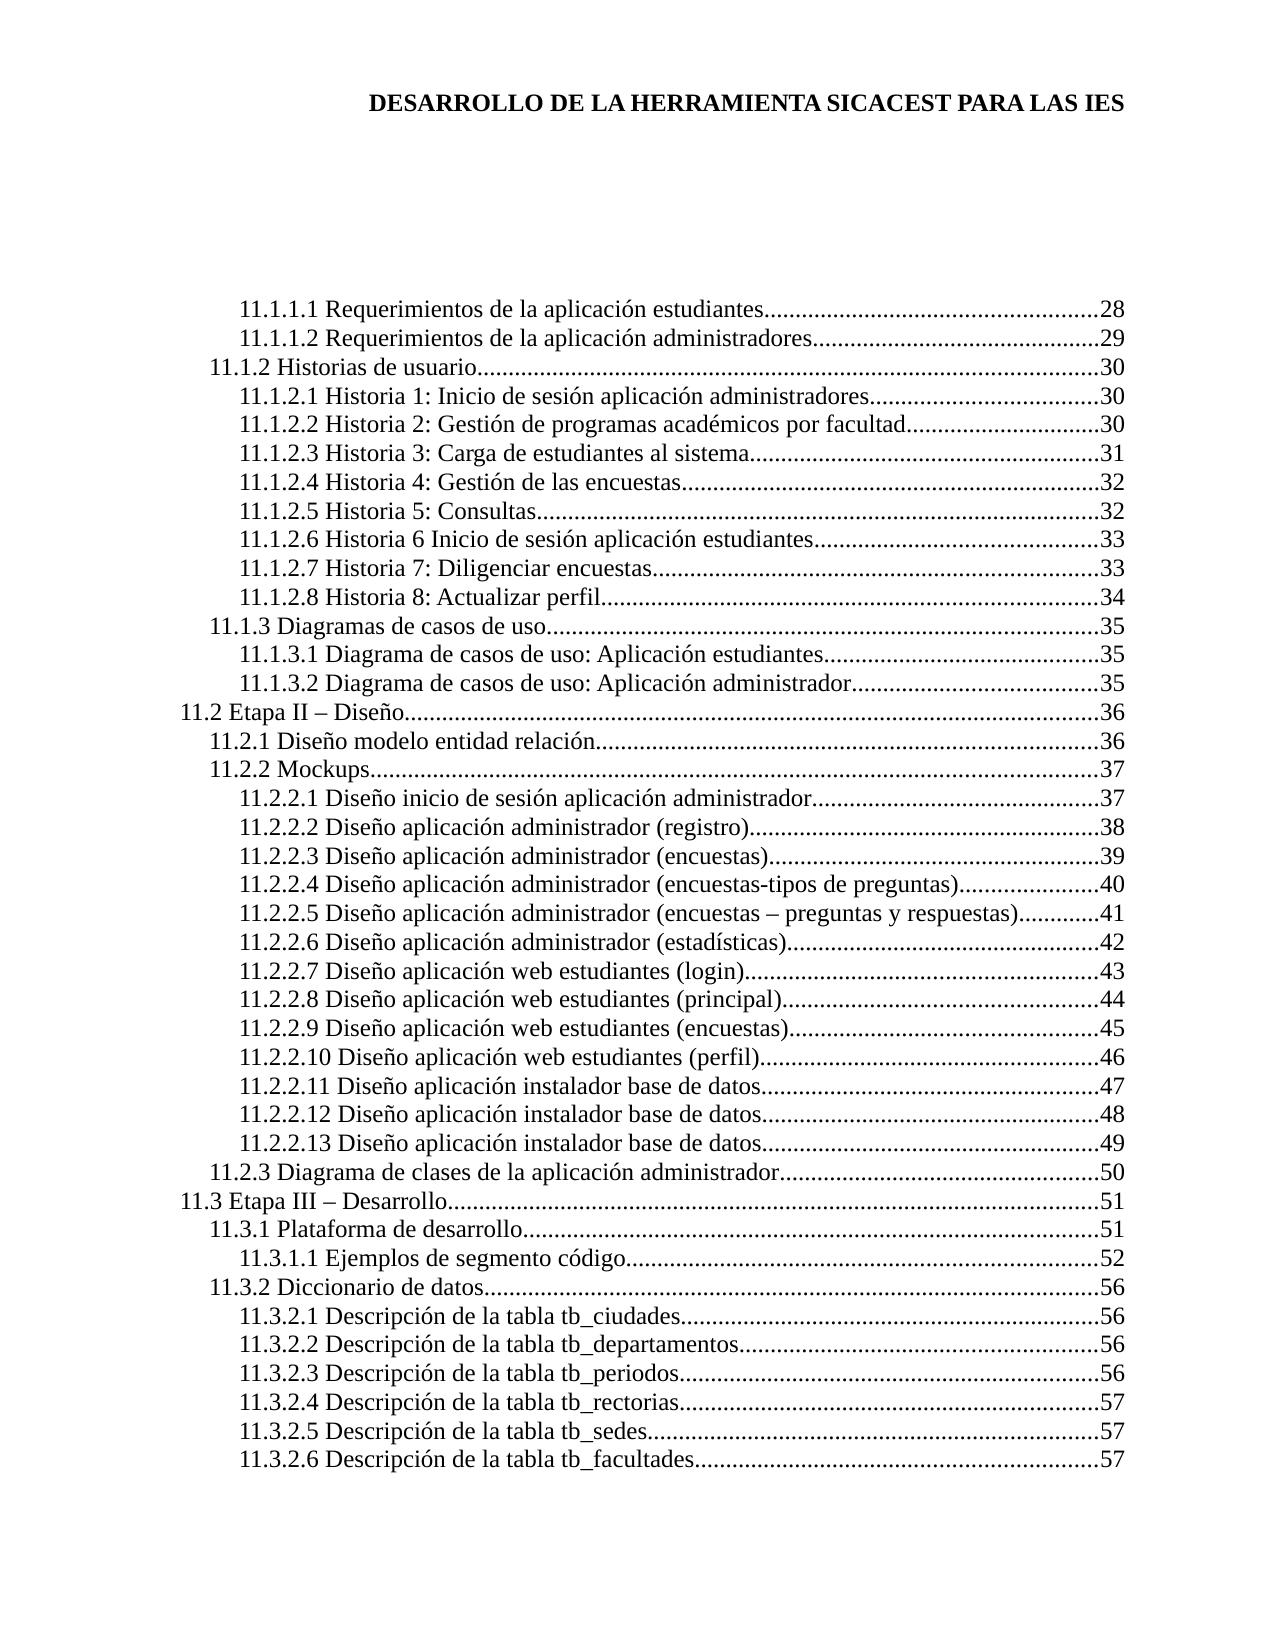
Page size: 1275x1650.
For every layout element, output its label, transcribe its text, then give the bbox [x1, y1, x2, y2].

text 11.3.1.1 Ejemplos de segmento código 52 [238, 1243, 1125, 1272]
text 11.1.2 Historias de usuario 30 [209, 352, 1125, 381]
text 11.1.2.6 Historia 6 Inicio de sesión aplicación estudiantes 33 [238, 524, 1125, 553]
text 11.2.2.3 Diseño aplicación administrador (encuestas) 39 [238, 841, 1125, 869]
text 11.2.2.13 Diseño aplicación instalador base de datos 49 [238, 1128, 1125, 1157]
text 11.2.2.4 Diseño aplicación administrador (encuestas-tipos de preguntas) 40 [238, 869, 1125, 898]
text 11.3.2.1 Descripción de la tabla tb_ciudades 56 [238, 1301, 1125, 1329]
text 11.1.2.2 Historia 2: Gestión de programas académicos por facultad 30 [238, 409, 1125, 438]
text 11.3 Etapa III – Desarrollo 51 [179, 1186, 1125, 1214]
text 11.1.2.4 Historia 4: Gestión de las encuestas 32 [238, 467, 1125, 496]
text 11.1.3 Diagramas de casos de uso. 35 [209, 611, 1125, 639]
text 11.1.3.2 Diagrama de casos de uso: Aplicación administrador 35 [238, 668, 1125, 697]
text 11.2.2.1 Diseño inicio de sesión aplicación administrador 37 [238, 783, 1125, 812]
text 11.1.2.8 Historia 8: Actualizar perfil 34 [238, 582, 1125, 611]
text 11.2.2.9 Diseño aplicación web estudiantes (encuestas) 45 [238, 1013, 1125, 1042]
text 11.3.2.2 Descripción de la tabla tb_departamentos 56 [238, 1329, 1125, 1358]
text 11.3.2.3 Descripción de la tabla tb_periodos 56 [238, 1358, 1125, 1387]
text 11.3.2.4 Descripción de la tabla tb_rectorias 57 [238, 1387, 1125, 1416]
text 11.3.2 Diccionario de datos 56 [209, 1272, 1125, 1301]
text 11.1.2.7 Historia 7: Diligenciar encuestas 33 [238, 553, 1125, 582]
text 11.1.2.5 Historia 5: Consultas 32 [238, 496, 1125, 524]
text 11.1.1.2 Requerimientos de la aplicación administradores 29 [238, 323, 1125, 352]
text 11.2.2.10 Diseño aplicación web estudiantes (perfil) 46 [238, 1042, 1125, 1071]
text 11.3.1 Plataforma de desarrollo 51 [209, 1214, 1125, 1243]
text 11.1.1.1 Requerimientos de la aplicación estudiantes 28 [238, 294, 1125, 323]
text 11.2.1 Diseño modelo entidad relación 36 [209, 726, 1125, 754]
text 11.1.2.3 Historia 3: Carga de estudiantes al sistema 31 [238, 438, 1125, 467]
text 11.1.3.1 Diagrama de casos de uso: Aplicación estudiantes 35 [238, 639, 1125, 668]
text 11.2.2.12 Diseño aplicación instalador base de datos 48 [238, 1099, 1125, 1128]
text 11.2.2.7 Diseño aplicación web estudiantes (login) 43 [238, 956, 1125, 984]
text 11.2.2.5 Diseño aplicación administrador (encuestas – preguntas y respuestas) 41 [238, 898, 1125, 927]
text 11.2 Etapa II – Diseño 36 [179, 697, 1125, 726]
text 11.2.3 Diagrama de clases de la aplicación administrador 50 [209, 1157, 1125, 1186]
text 11.3.2.6 Descripción de la tabla tb_facultades 57 [238, 1444, 1125, 1473]
text 11.2.2.11 Diseño aplicación instalador base de datos 47 [238, 1071, 1125, 1099]
text 11.3.2.5 Descripción de la tabla tb_sedes 57 [238, 1416, 1125, 1444]
text 11.2.2.6 Diseño aplicación administrador (estadísticas) 42 [238, 927, 1125, 956]
text 11.2.2.8 Diseño aplicación web estudiantes (principal) 44 [238, 984, 1125, 1013]
text 11.2.2 Mockups 37 [209, 754, 1125, 783]
text 11.2.2.2 Diseño aplicación administrador (registro) 38 [238, 812, 1125, 841]
text 11.1.2.1 Historia 1: Inicio de sesión aplicación administradores 30 [238, 381, 1125, 409]
